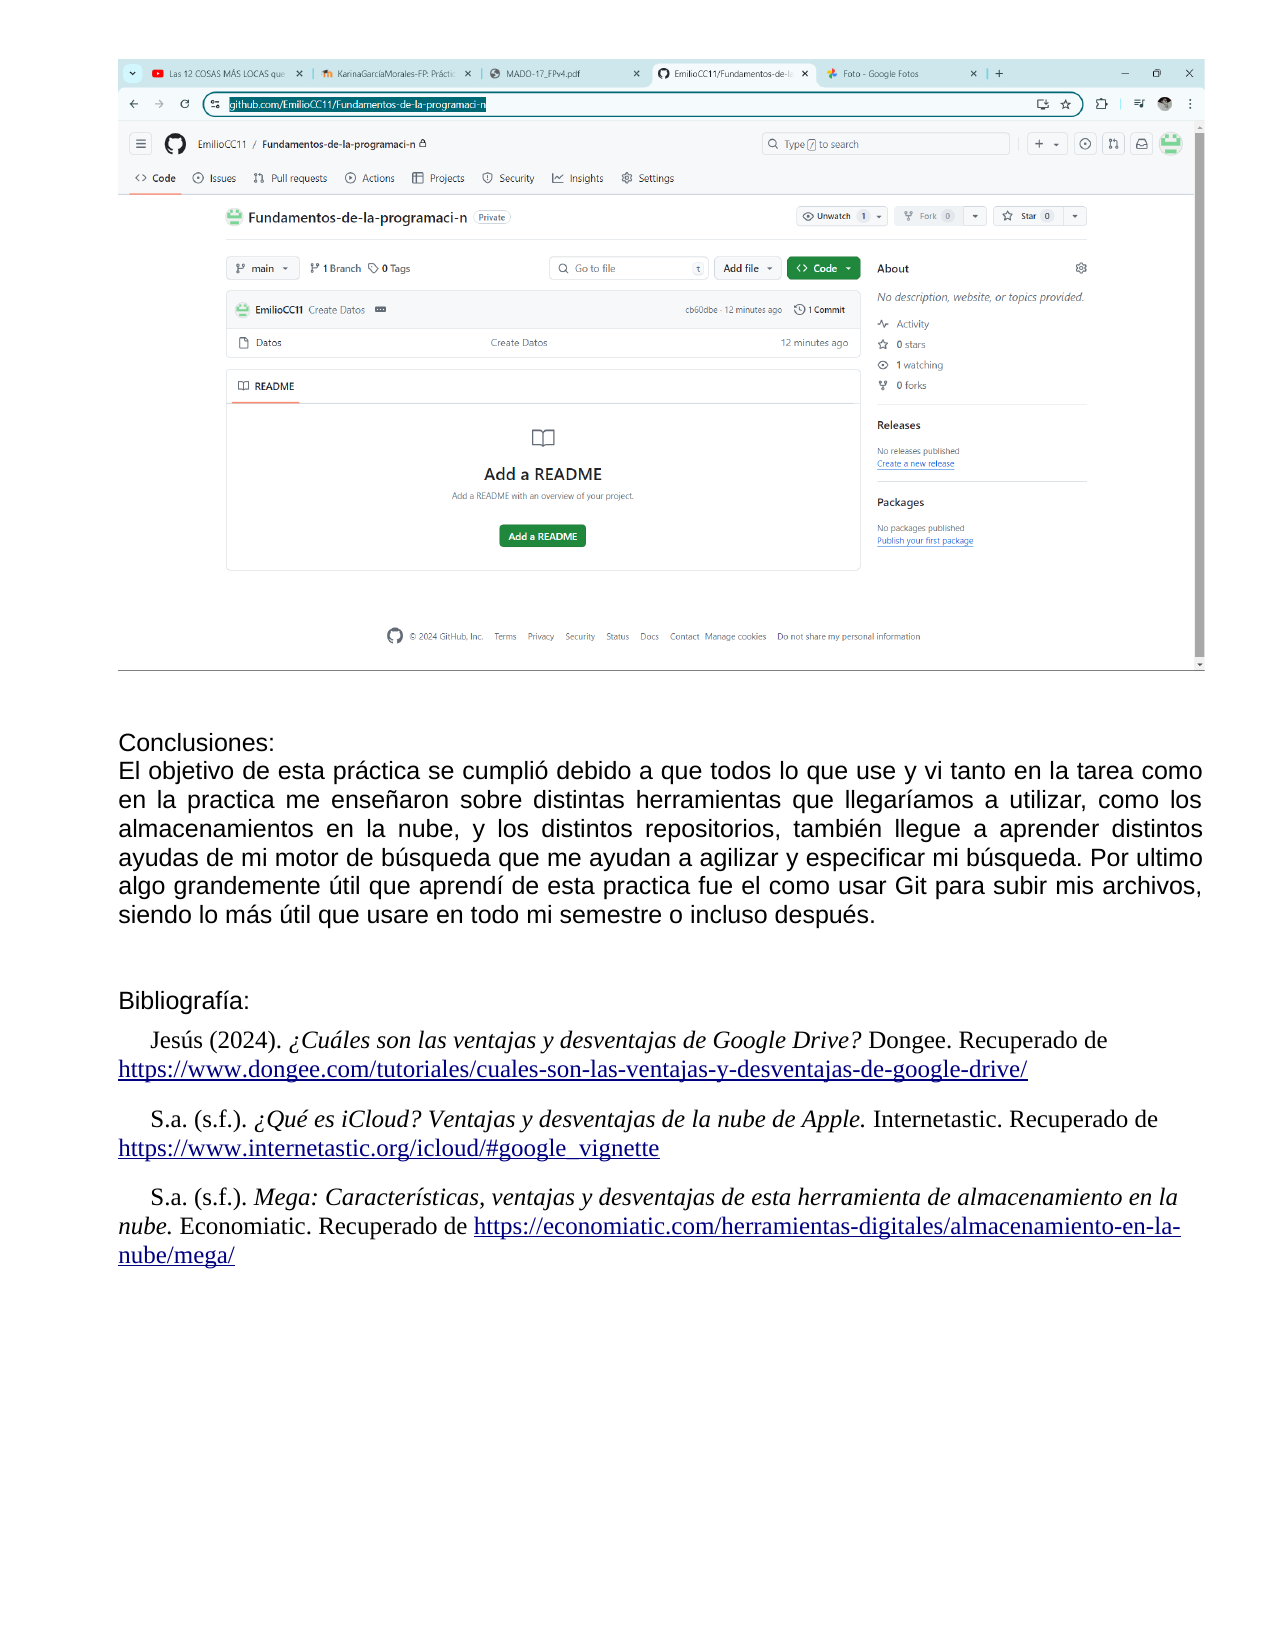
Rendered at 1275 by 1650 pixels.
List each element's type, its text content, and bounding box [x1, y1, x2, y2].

text El objetivo de esta práctica se cumplió debido a que todos lo que use y vi tanto en la tarea como en la practica me enseñaron sobre distintas herramientas que llegaríamos a utilizar, como los almacenamientos en la nube, y los distintos repositorios, también llegue a aprender distintos ayudas de mi motor de búsqueda que me ayudan a agilizar y especificar mi búsqueda. Por ultimo algo grandemente útil que aprendí de esta practica fue el como usar Git para subir mis archivos, siendo lo más útil que usare en todo mi semestre o incluso después. [118, 756, 1205, 929]
text  Jesús (2024). ¿Cuáles son las ventajas y desventajas de Google Drive? Dongee. Recuperado de https://www.dongee.com/tutoriales/cuales-son-las-ventajas-y-desventajas-de-google-drive/ [118, 1026, 1205, 1083]
text  S.a. (s.f.). ¿Qué es iCloud? Ventajas y desventajas de la nube de Apple. Internetastic. Recuperado de https://www.internetastic.org/icloud/#google_vignette [118, 1104, 1205, 1161]
text  S.a. (s.f.). Mega: Características, ventajas y desventajas de esta herramienta de almacenamiento en la nube. Economiatic. Recuperado de https://economiatic.com/herramientas-digitales/almacenamiento-en-la-nube/mega/ [118, 1182, 1205, 1268]
text Conclusiones: [118, 728, 1205, 756]
text Bibliografía: [118, 986, 1205, 1015]
